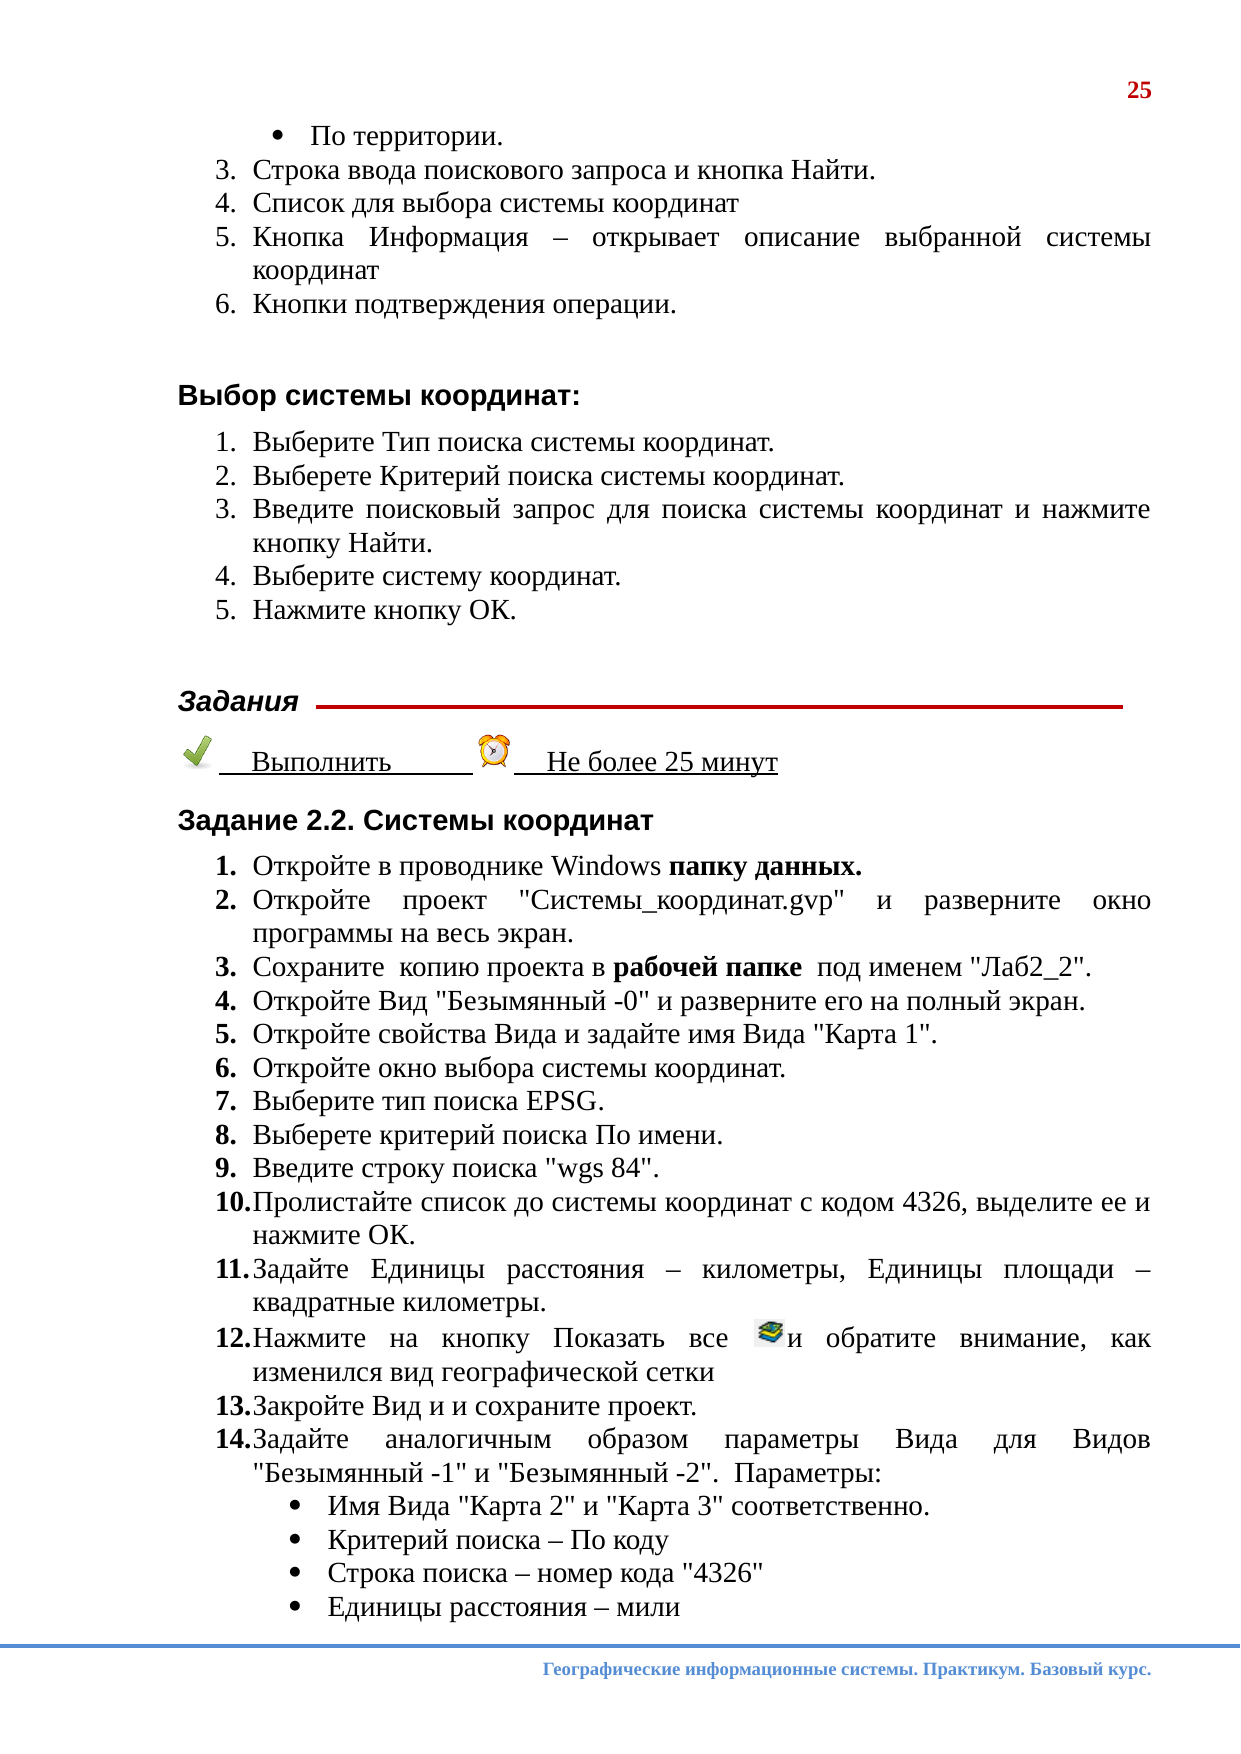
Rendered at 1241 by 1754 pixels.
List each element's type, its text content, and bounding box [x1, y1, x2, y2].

list Откройте свойства Вида и задайте имя Вида "Карта 1". [215, 1016, 1152, 1050]
list Нажмите на кнопку Показать все и обратите внимание, как изменился вид географической сетки [215, 1318, 1152, 1388]
subtitle Задание 2.2. Системы координат [177, 802, 1152, 836]
list Список для выбора системы координат [215, 185, 1152, 219]
subtitle Выбор системы координат: [177, 378, 1152, 412]
list Введите строку поиска "wgs 84". [215, 1150, 1152, 1184]
picture [178, 731, 217, 770]
list Строка ввода поискового запроса и кнопка Найти. [215, 152, 1152, 185]
subtitle Задания [177, 684, 1152, 717]
list Выберите систему координат. [215, 558, 1152, 592]
list Сохраните копию проекта в рабочей папке под именем "Лаб2_2". [215, 949, 1152, 983]
list Закройте Вид и и сохраните проект. [215, 1388, 1152, 1421]
list Задайте Единицы расстояния – километры, Единицы площади – квадратные километры. [215, 1251, 1152, 1318]
list Пролистайте список до системы координат с кодом 4326, выделите ее и нажмите ОК. [215, 1184, 1152, 1251]
list Откройте Вид "Безымянный -0" и разверните его на полный экран. [215, 983, 1152, 1016]
list Введите поисковый запрос для поиска системы координат и нажмите кнопку Найти. [215, 491, 1152, 558]
list Выберете критерий поиска По имени. [215, 1117, 1152, 1150]
picture [753, 1319, 786, 1347]
list Критерий поиска – По коду [290, 1522, 1152, 1556]
list Нажмите кнопку ОК. [215, 592, 1152, 625]
list Кнопки подтверждения операции. [215, 286, 1152, 319]
text Выполнить Не более 25 минут [177, 730, 1152, 777]
list Откройте в проводнике Windows папку данных. [215, 848, 1152, 882]
list Имя Вида "Карта 2" и "Карта 3" соответственно. [290, 1488, 1152, 1522]
list Задайте аналогичным образом параметры Вида для Видов "Безымянный -1" и "Безымянный -2". Параметры: [215, 1421, 1152, 1488]
list Выберите Тип поиска системы координат. [215, 424, 1152, 458]
list Кнопка Информация – открывает описание выбранной системы координат [215, 219, 1152, 286]
list Строка поиска – номер кода "4326" [290, 1556, 1152, 1589]
list Выберите тип поиска EPSG. [215, 1083, 1152, 1117]
list Откройте окно выбора системы координат. [215, 1050, 1152, 1083]
picture [474, 731, 513, 770]
list Выберете Критерий поиска системы координат. [215, 458, 1152, 491]
list Откройте проект "Системы_координат.gvp" и разверните окно программы на весь экран. [215, 882, 1152, 949]
list По территории. [273, 118, 1152, 152]
list Единицы расстояния – мили [290, 1589, 1152, 1623]
